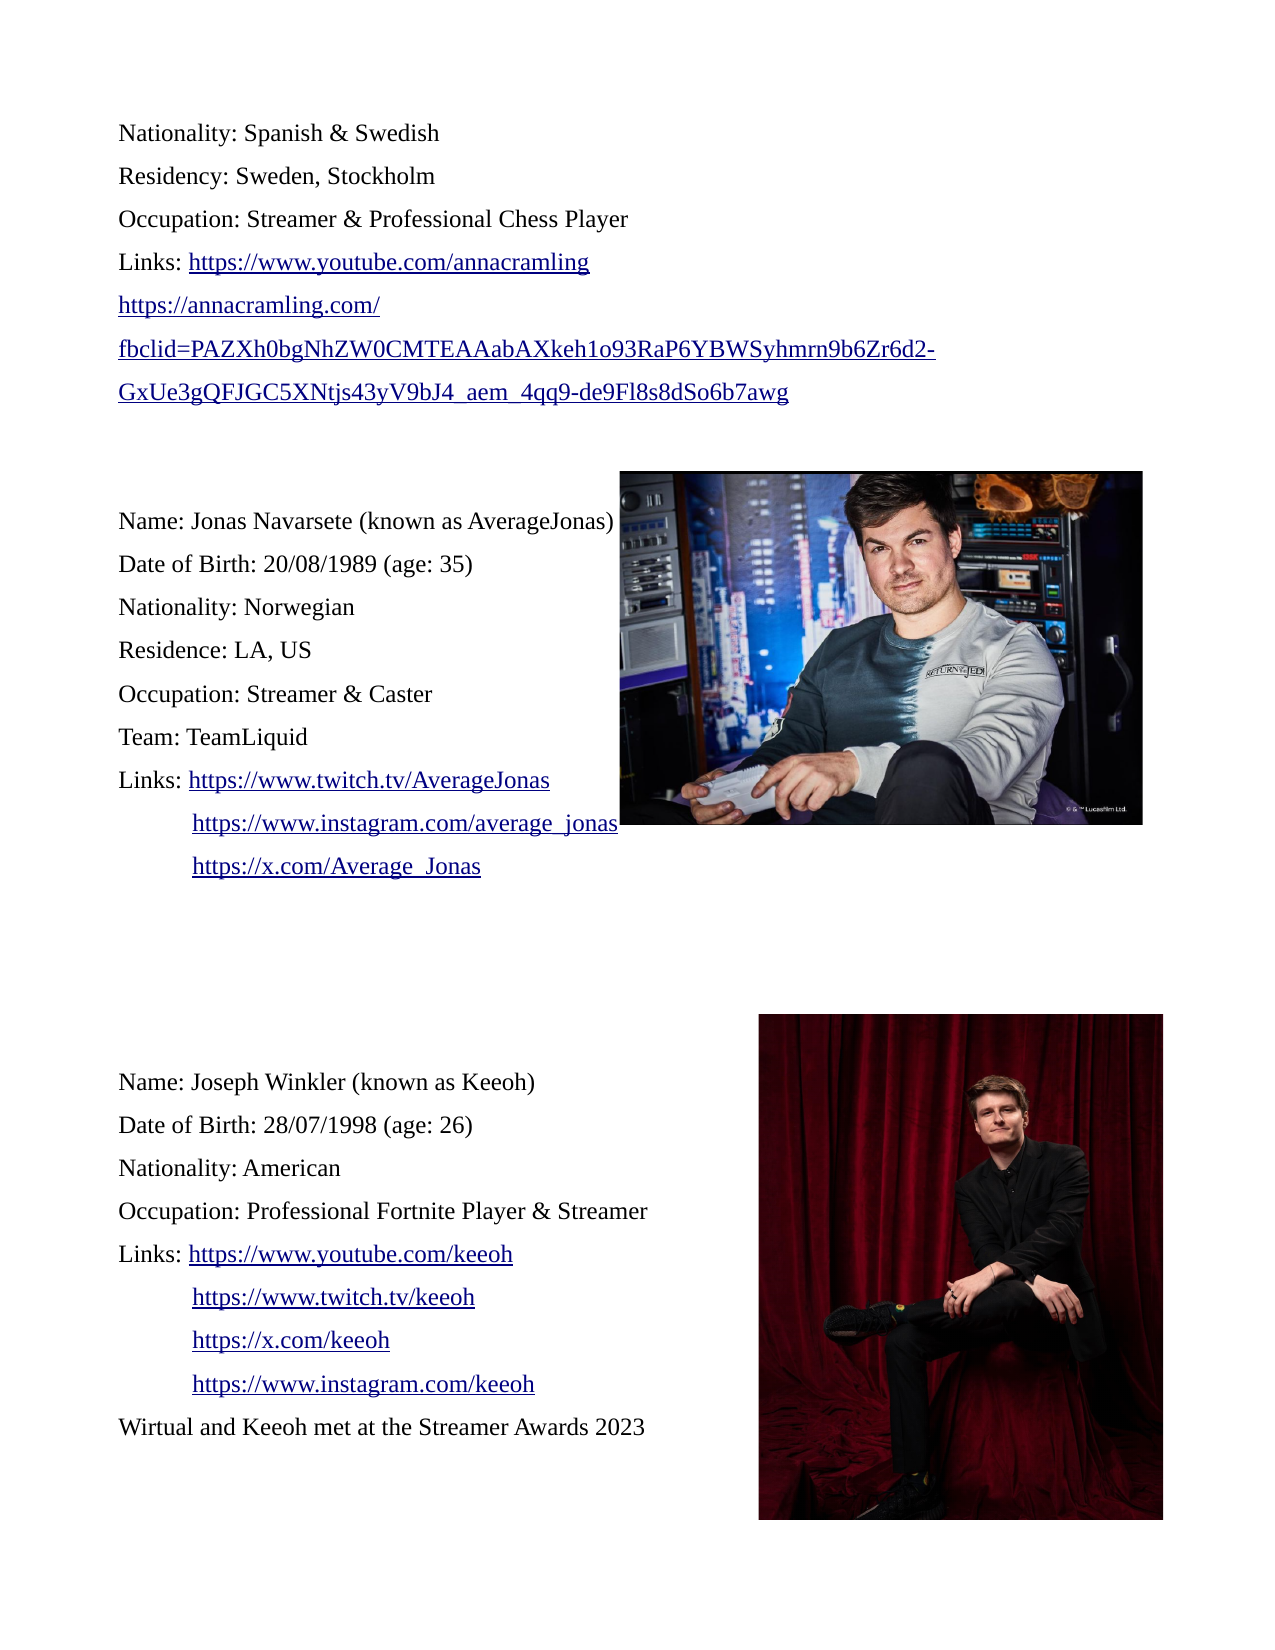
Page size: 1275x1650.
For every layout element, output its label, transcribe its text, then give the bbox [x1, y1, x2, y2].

picture [619, 471, 1143, 825]
text Date of Birth: 20/08/1989 (age: 35) [118, 549, 619, 578]
text Residence: LA, US [118, 636, 619, 664]
text Name: Joseph Winkler (known as Keeoh) [118, 1067, 758, 1096]
text Nationality: Norwegian [118, 592, 619, 621]
text Links: https://www.twitch.tv/AverageJonas [118, 765, 619, 794]
text https://www.instagram.com/keeoh [118, 1369, 758, 1397]
text Occupation: Streamer & Caster [118, 679, 619, 707]
text [1143, 636, 1157, 664]
text Wirtual and Keeoh met at the Streamer Awards 2023 [118, 1412, 758, 1441]
picture [758, 1014, 1164, 1520]
text https://annacramling.com/fbclid=PAZXh0bgNhZW0CMTEAAabAXkeh1o93RaP6YBWSyhmrn9b6Zr6d2-GxUe3gQFJGC5XNtjs43yV9bJ4_aem_4qq9-de9Fl8s8dSo6b7awg [118, 291, 1157, 406]
text https://x.com/Average_Jonas [118, 851, 1157, 880]
text Name: Jonas Navarsete (known as AverageJonas) [118, 506, 619, 535]
text Links: https://www.youtube.com/keeoh [118, 1239, 758, 1268]
text https://www.instagram.com/average_jonas [118, 808, 1157, 837]
text https://www.twitch.tv/keeoh [118, 1282, 758, 1311]
text Occupation: Professional Fortnite Player & Streamer [118, 1196, 758, 1225]
text Nationality: Spanish & Swedish [118, 118, 1157, 147]
text Date of Birth: 28/07/1998 (age: 26) [118, 1110, 758, 1139]
text Links: https://www.youtube.com/annacramling [118, 247, 1157, 276]
text Occupation: Streamer & Professional Chess Player [118, 204, 1157, 233]
text https://x.com/keeoh [118, 1326, 758, 1354]
text Team: TeamLiquid [118, 722, 619, 751]
text [1143, 722, 1157, 751]
text Residency: Sweden, Stockholm [118, 161, 1157, 190]
text Nationality: American [118, 1153, 758, 1182]
